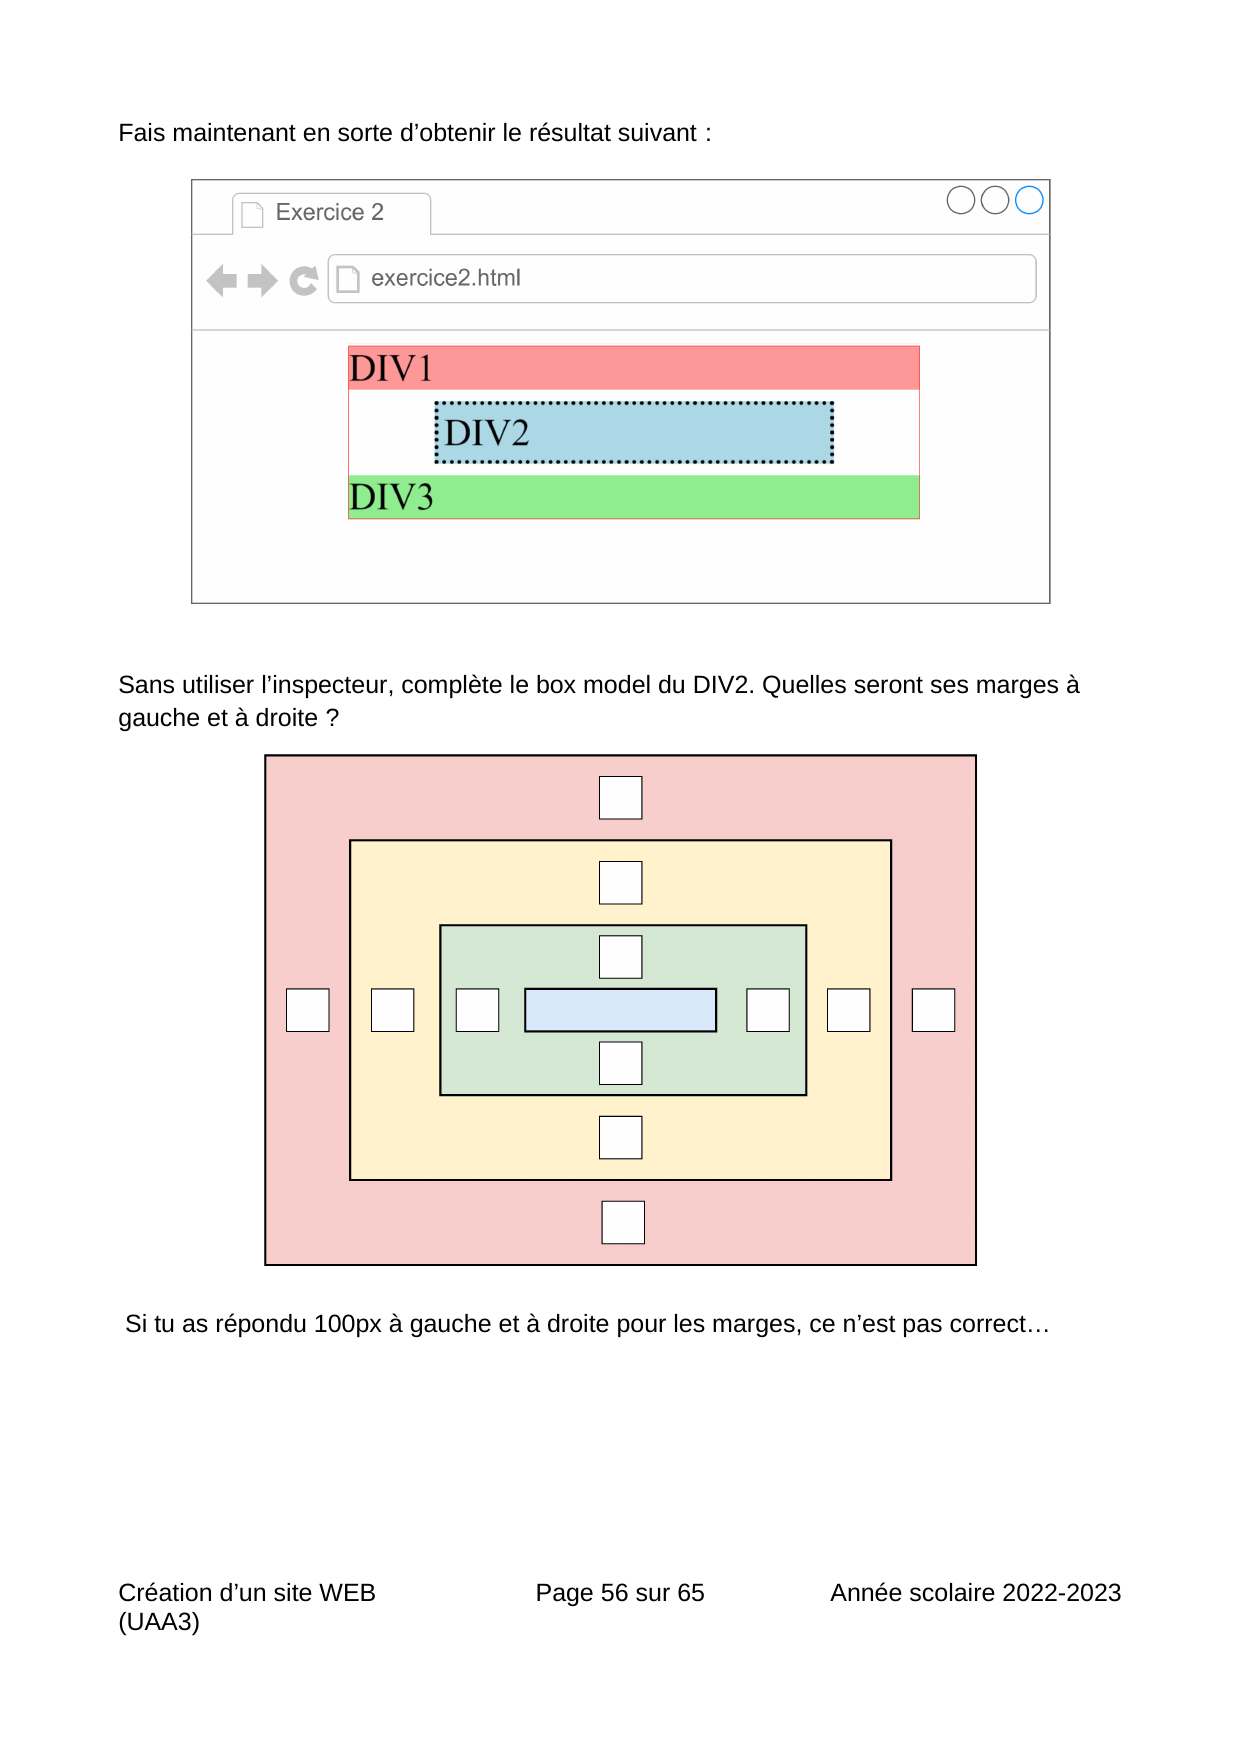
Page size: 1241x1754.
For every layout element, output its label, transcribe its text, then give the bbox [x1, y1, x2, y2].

picture [253, 744, 987, 1276]
text Sans utiliser l’inspecteur, complète le box model du DIV2. Quelles seront ses marges à gauche et à droite ? [118, 670, 1122, 732]
picture [177, 165, 1063, 619]
text Fais maintenant en sorte d’obtenir le résultat suivant : [118, 118, 1122, 147]
text Si tu as répondu 100px à gauche et à droite pour les marges, ce n’est pas correct… [118, 751, 1122, 1338]
